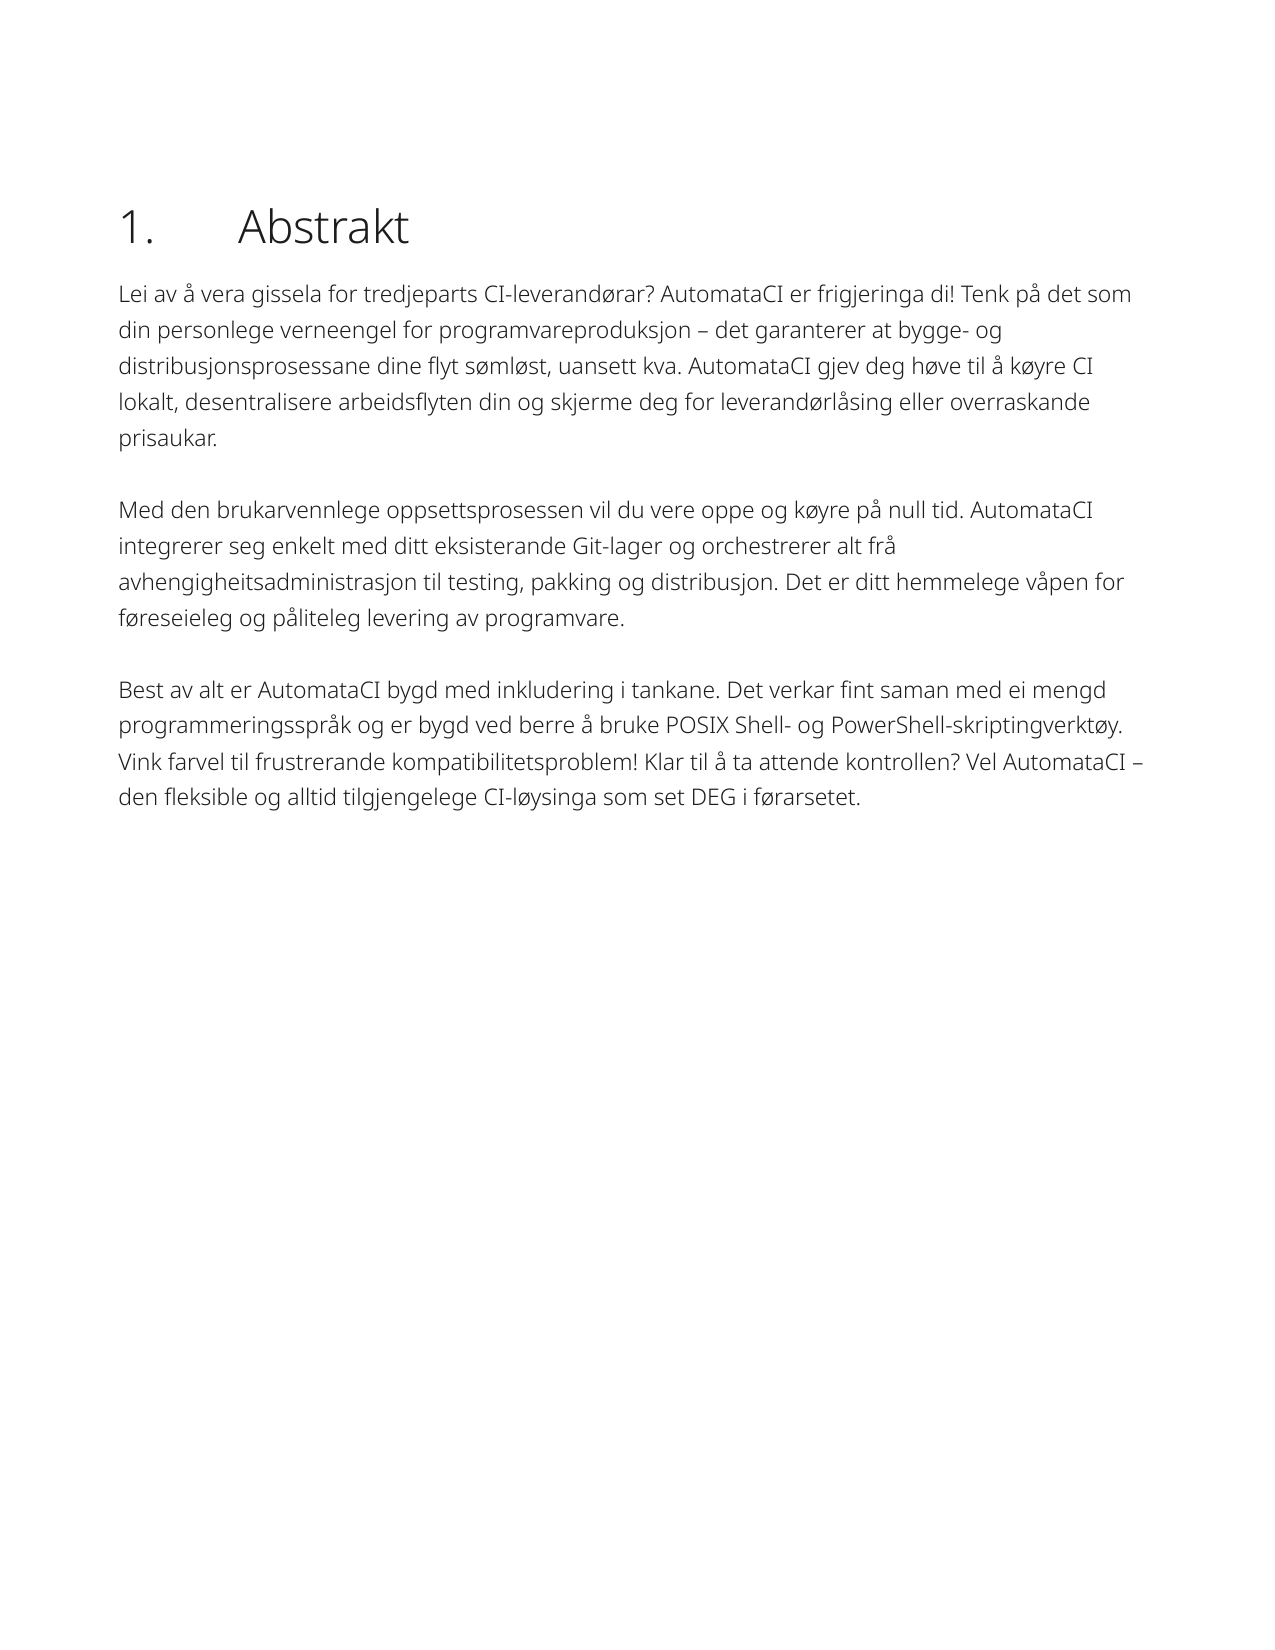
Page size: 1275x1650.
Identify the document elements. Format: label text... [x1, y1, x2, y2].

subtitle Abstrakt [118, 194, 1157, 257]
text Best av alt er AutomataCI bygd med inkludering i tankane. Det verkar fint saman med ei mengd programmeringsspråk og er bygd ved berre å bruke POSIX Shell- og PowerShell-skriptingverktøy. Vink farvel til frustrerande kompatibilitetsproblem! Klar til å ta attende kontrollen? Vel AutomataCI – den fleksible og alltid tilgjengelege CI-løysinga som set DEG i førarsetet. [118, 673, 1157, 813]
text Med den brukarvennlege oppsettsprosessen vil du vere oppe og køyre på null tid. AutomataCI integrerer seg enkelt med ditt eksisterande Git-lager og orchestrerer alt frå avhengigheitsadministrasjon til testing, pakking og distribusjon. Det er ditt hemmelege våpen for føreseieleg og påliteleg levering av programvare. [118, 494, 1157, 633]
text Lei av å vera gissela for tredjeparts CI-leverandørar? AutomataCI er frigjeringa di! Tenk på det som din personlege verneengel for programvareproduksjon – det garanterer at bygge- og distribusjonsprosessane dine flyt sømløst, uansett kva. AutomataCI gjev deg høve til å køyre CI lokalt, desentralisere arbeidsflyten din og skjerme deg for leverandørlåsing eller overraskande prisaukar. [118, 278, 1157, 453]
